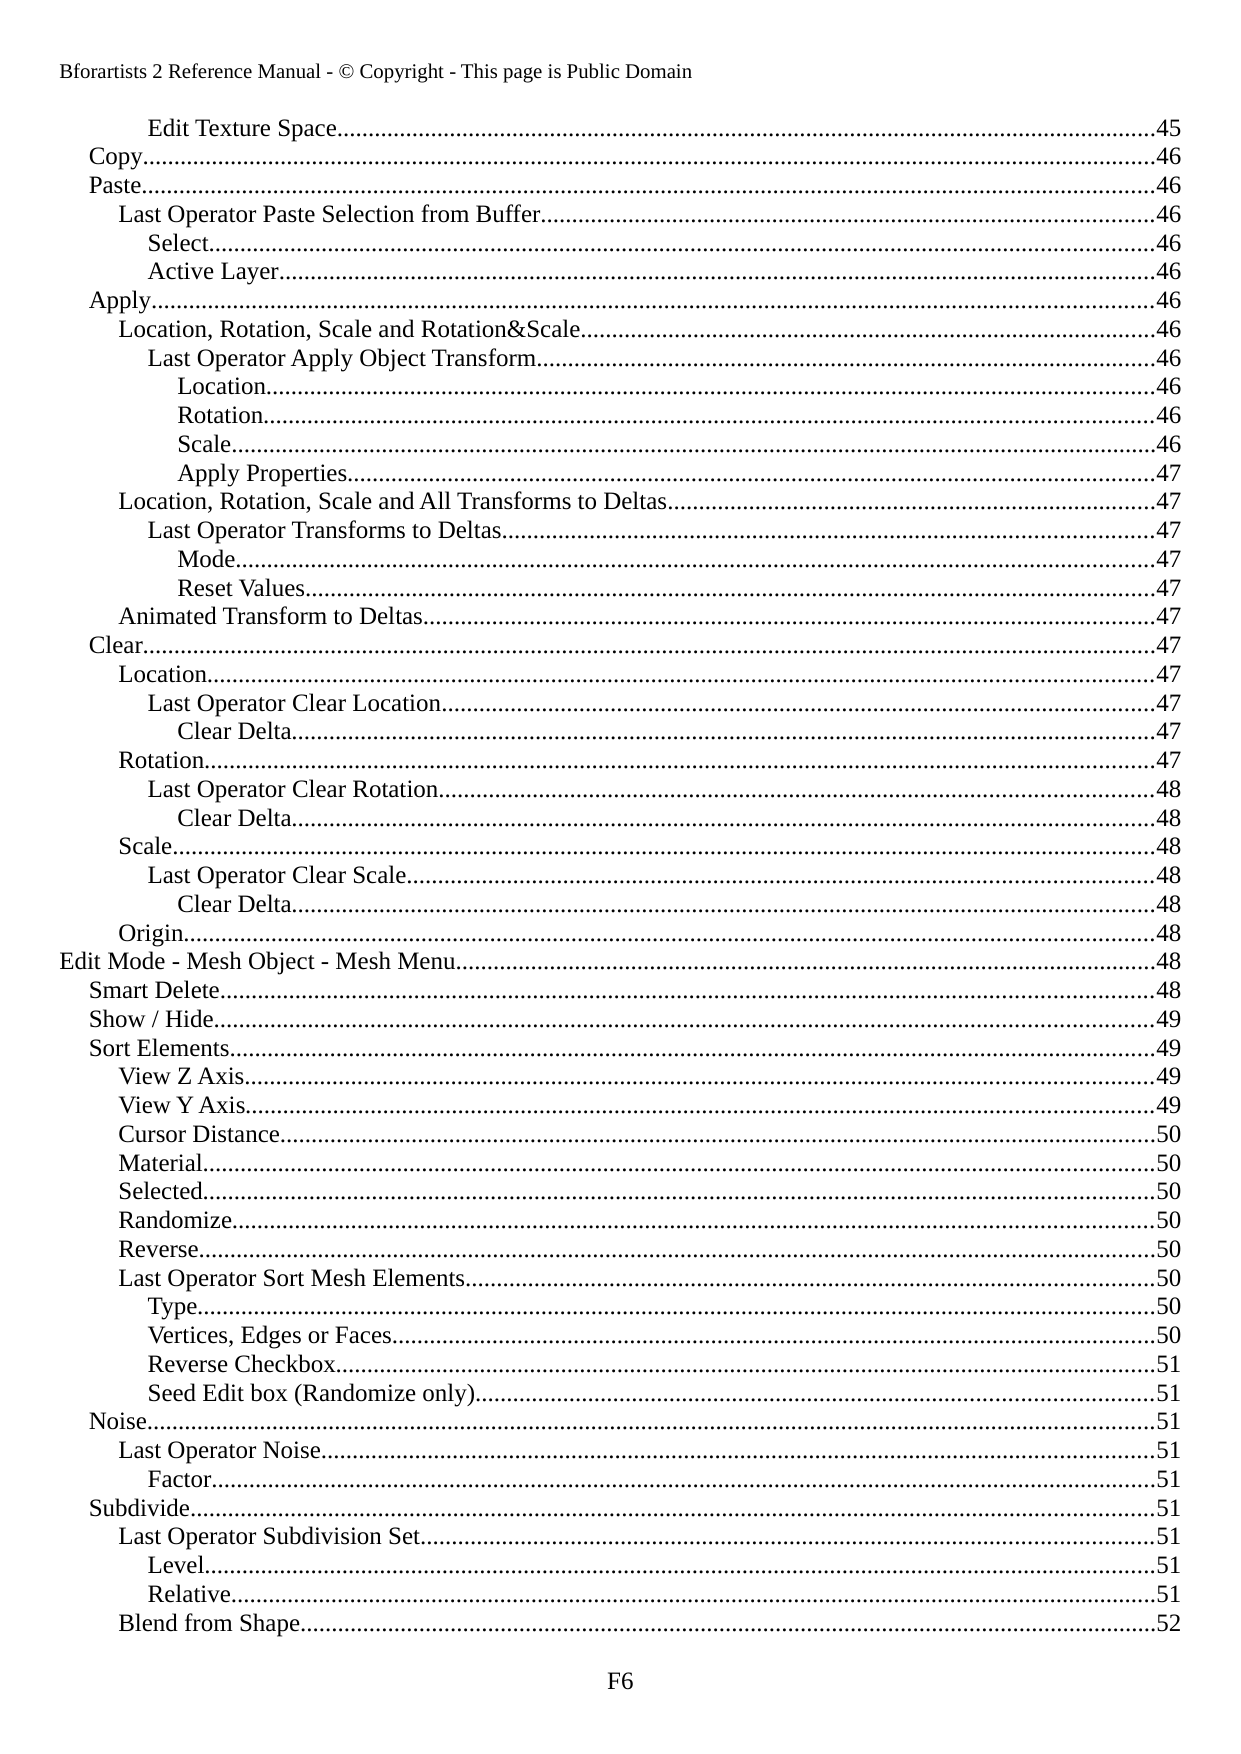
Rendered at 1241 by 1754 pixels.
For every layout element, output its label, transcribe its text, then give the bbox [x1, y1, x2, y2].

text Factor 51 [147, 1464, 1181, 1493]
text Clear 47 [88, 630, 1181, 659]
text Show / Hide 49 [88, 1004, 1181, 1033]
text Last Operator Clear Location 47 [147, 688, 1181, 716]
text Last Operator Paste Selection from Buffer 46 [118, 199, 1181, 228]
text View Z Axis 49 [118, 1061, 1181, 1090]
text Paste 46 [88, 170, 1181, 199]
text Location 46 [177, 371, 1181, 400]
text Animated Transform to Deltas 47 [118, 601, 1181, 630]
text Selected 50 [118, 1176, 1181, 1205]
text Edit Texture Space 45 [147, 113, 1181, 141]
text Location 47 [118, 659, 1181, 688]
text Randomize 50 [118, 1205, 1181, 1234]
text Apply Properties 47 [177, 458, 1181, 486]
text Rotation 46 [177, 400, 1181, 429]
text Scale 46 [177, 429, 1181, 458]
text Subdivide 51 [88, 1493, 1181, 1521]
text Smart Delete 48 [88, 975, 1181, 1004]
text Last Operator Subdivision Set 51 [118, 1521, 1181, 1550]
text Active Layer 46 [147, 256, 1181, 285]
text Origin 48 [118, 918, 1181, 946]
text Select 46 [147, 228, 1181, 256]
text Mode 47 [177, 544, 1181, 573]
text Noise 51 [88, 1406, 1181, 1435]
text Apply 46 [88, 285, 1181, 314]
text Reverse 50 [118, 1234, 1181, 1263]
text Reverse Checkbox 51 [147, 1349, 1181, 1378]
text Scale 48 [118, 831, 1181, 860]
text Level 51 [147, 1550, 1181, 1579]
text View Y Axis 49 [118, 1090, 1181, 1119]
text Last Operator Noise 51 [118, 1435, 1181, 1464]
text Last Operator Sort Mesh Elements 50 [118, 1263, 1181, 1291]
text Blend from Shape 52 [118, 1608, 1181, 1636]
text Material 50 [118, 1148, 1181, 1176]
text Last Operator Apply Object Transform. 46 [147, 343, 1181, 371]
text Relative 51 [147, 1579, 1181, 1608]
text Last Operator Transforms to Deltas 47 [147, 515, 1181, 544]
text Clear Delta 47 [177, 716, 1181, 745]
text Reset Values 47 [177, 573, 1181, 601]
text Clear Delta 48 [177, 803, 1181, 831]
text Clear Delta 48 [177, 889, 1181, 918]
text Copy 46 [88, 141, 1181, 170]
text Type 50 [147, 1291, 1181, 1320]
text Last Operator Clear Scale 48 [147, 860, 1181, 889]
text Cursor Distance 50 [118, 1119, 1181, 1148]
text Location, Rotation, Scale and Rotation&Scale 46 [118, 314, 1181, 343]
text Edit Mode - Mesh Object - Mesh Menu 48 [59, 946, 1181, 975]
text Seed Edit box (Randomize only) 51 [147, 1378, 1181, 1406]
text Vertices, Edges or Faces 50 [147, 1320, 1181, 1349]
text Sort Elements 49 [88, 1033, 1181, 1061]
text Last Operator Clear Rotation 48 [147, 774, 1181, 803]
text Rotation 47 [118, 745, 1181, 774]
text Location, Rotation, Scale and All Transforms to Deltas 47 [118, 486, 1181, 515]
